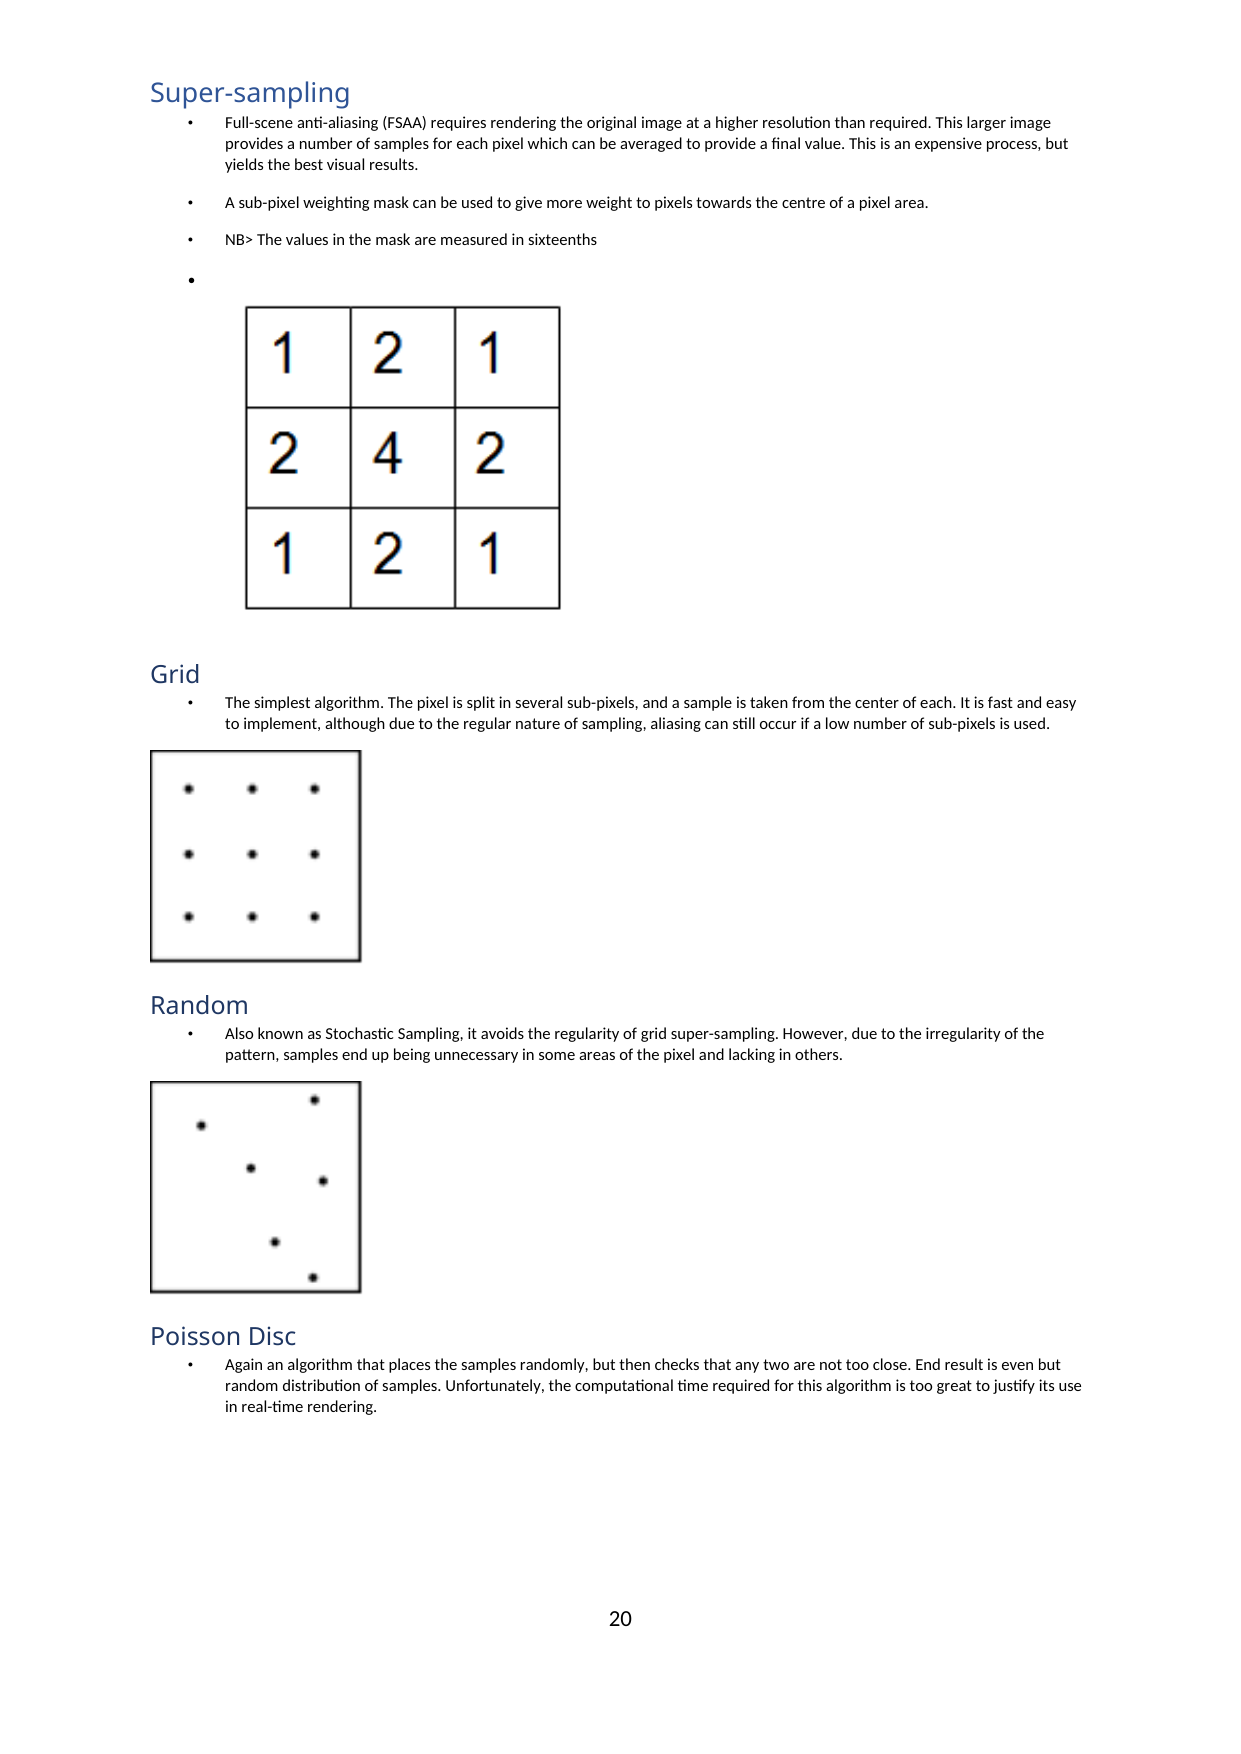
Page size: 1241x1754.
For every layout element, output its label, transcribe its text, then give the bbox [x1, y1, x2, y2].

list The simplest algorithm. The pixel is split in several sub-pixels, and a sample is taken from the center of each. It is fast and easy to implement, although due to the regular nature of sampling, aliasing can still occur if a low number of sub-pixels is used. [187, 692, 1090, 733]
list Also known as Stochastic Sampling, it avoids the regularity of grid super-sampling. However, due to the irregularity of the pattern, samples end up being unnecessary in some areas of the pixel and lacking in others. [187, 1023, 1090, 1064]
subtitle Grid [150, 657, 1090, 691]
list NB> The values in the mask are measured in sixteenths [187, 229, 1090, 250]
subtitle Random [150, 987, 1090, 1022]
subtitle Super-sampling [150, 74, 1090, 111]
list A sub-pixel weighting mask can be used to give more weight to pixels towards the centre of a pixel area. [187, 192, 1090, 212]
list Full-scene anti-aliasing (FSAA) requires rendering the original image at a higher resolution than required. This larger image provides a number of samples for each pixel which can be averaged to provide a final value. This is an expensive process, but yields the best visual results. [187, 112, 1090, 174]
subtitle Poisson Disc [150, 1318, 1090, 1352]
list Again an algorithm that places the samples randomly, but then checks that any two are not too close. End result is even but random distribution of samples. Unfortunately, the computational time required for this algorithm is too great to justify its use in real-time rendering. [187, 1354, 1090, 1416]
